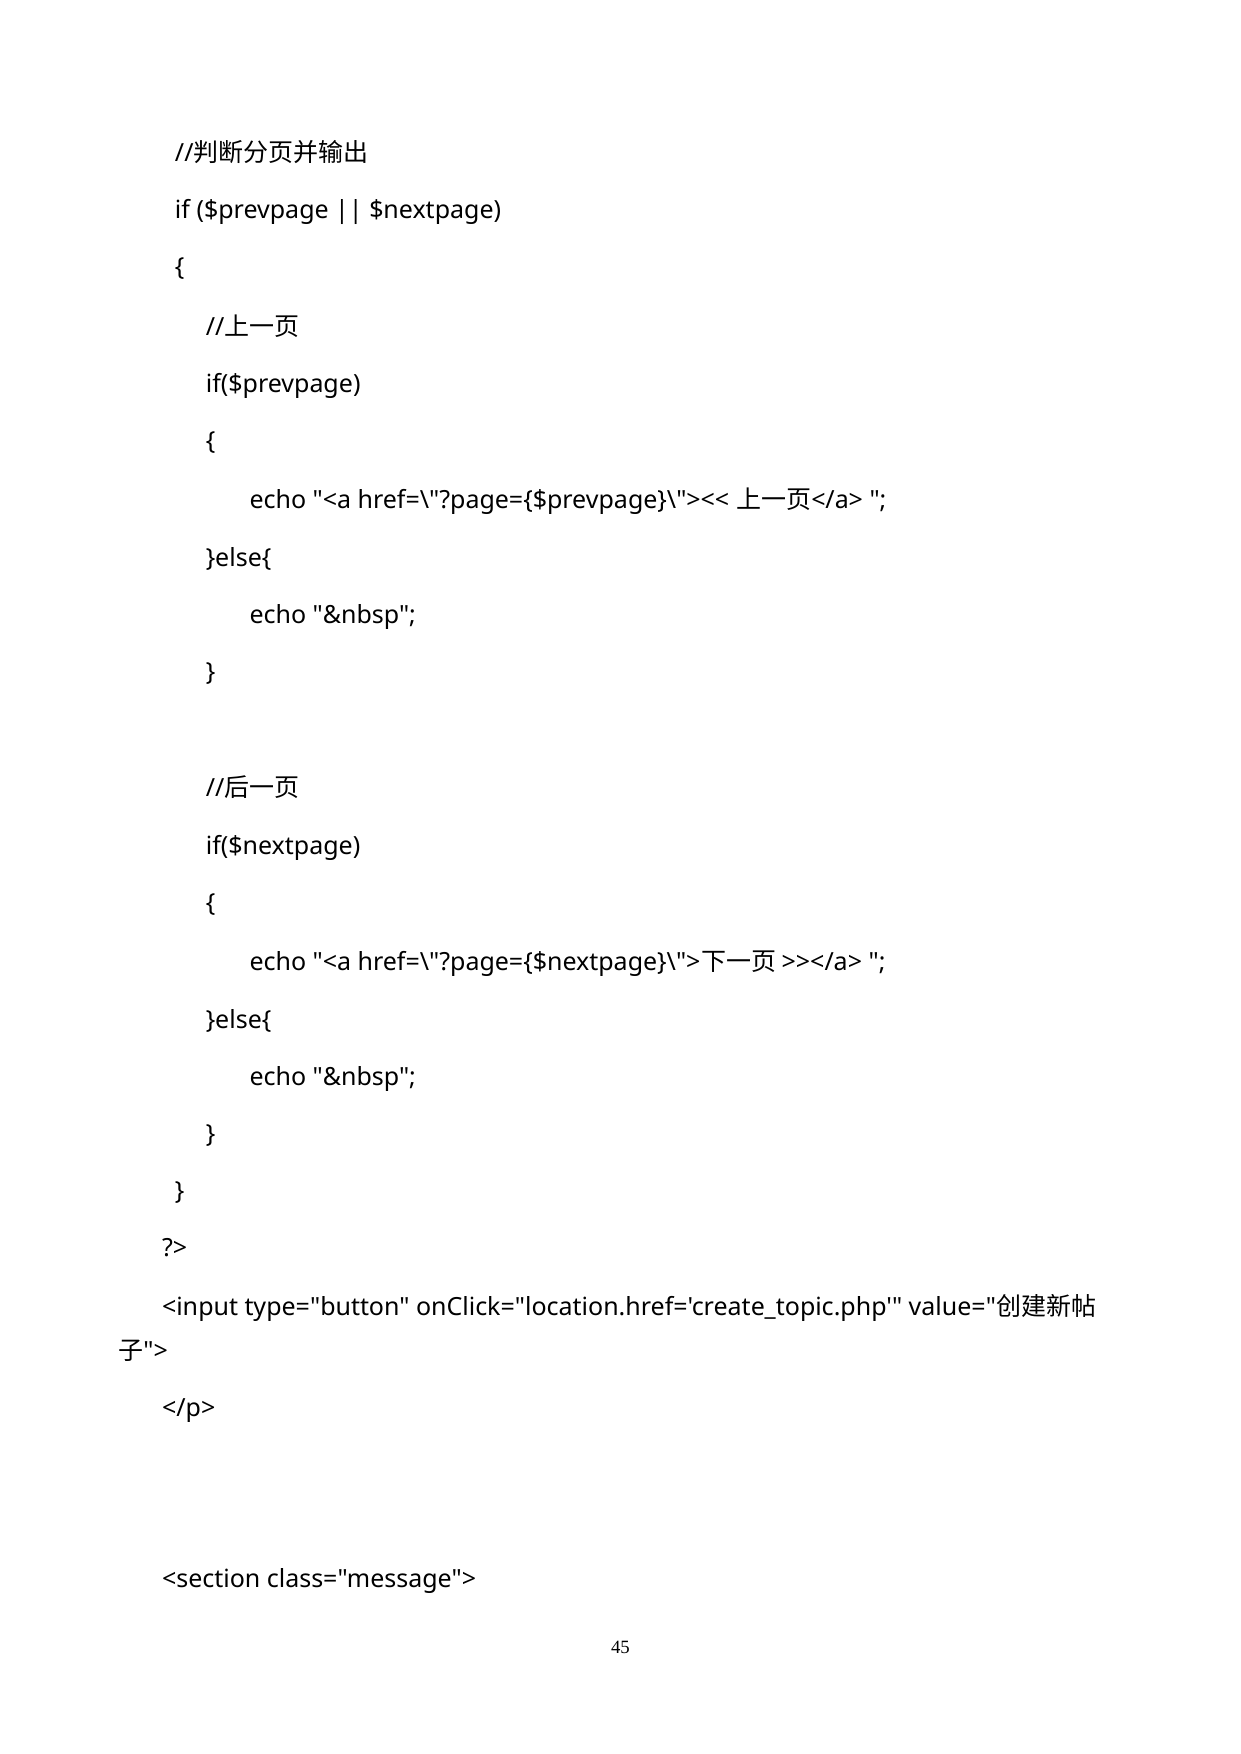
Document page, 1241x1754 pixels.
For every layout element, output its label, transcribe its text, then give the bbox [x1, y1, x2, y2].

text echo "&nbsp"; [118, 1058, 1122, 1092]
text } [118, 1116, 1122, 1149]
text <input type="button" onClick="location.href='create_topic.php'" value="创建新帖子"> [118, 1287, 1122, 1366]
text //后一页 [118, 768, 1122, 804]
text if ($prevpage || $nextpage) [118, 192, 1122, 226]
text echo "<a href=\"?page={$prevpage}\"><< 上一页</a> "; [118, 480, 1122, 516]
text echo "<a href=\"?page={$nextpage}\">下一页 >></a> "; [118, 942, 1122, 978]
text //判断分页并输出 [118, 132, 1122, 168]
text } [118, 654, 1122, 688]
text }else{ [118, 539, 1122, 573]
text ?> [118, 1230, 1122, 1264]
text { [118, 249, 1122, 283]
text <section class="message"> [118, 1561, 1122, 1595]
text }else{ [118, 1001, 1122, 1035]
text if($prevpage) [118, 366, 1122, 400]
text if($nextpage) [118, 827, 1122, 862]
text { [118, 423, 1122, 457]
text echo "&nbsp"; [118, 597, 1122, 631]
text //上一页 [118, 306, 1122, 342]
text { [118, 884, 1122, 919]
text </p> [118, 1390, 1122, 1424]
text } [118, 1173, 1122, 1207]
